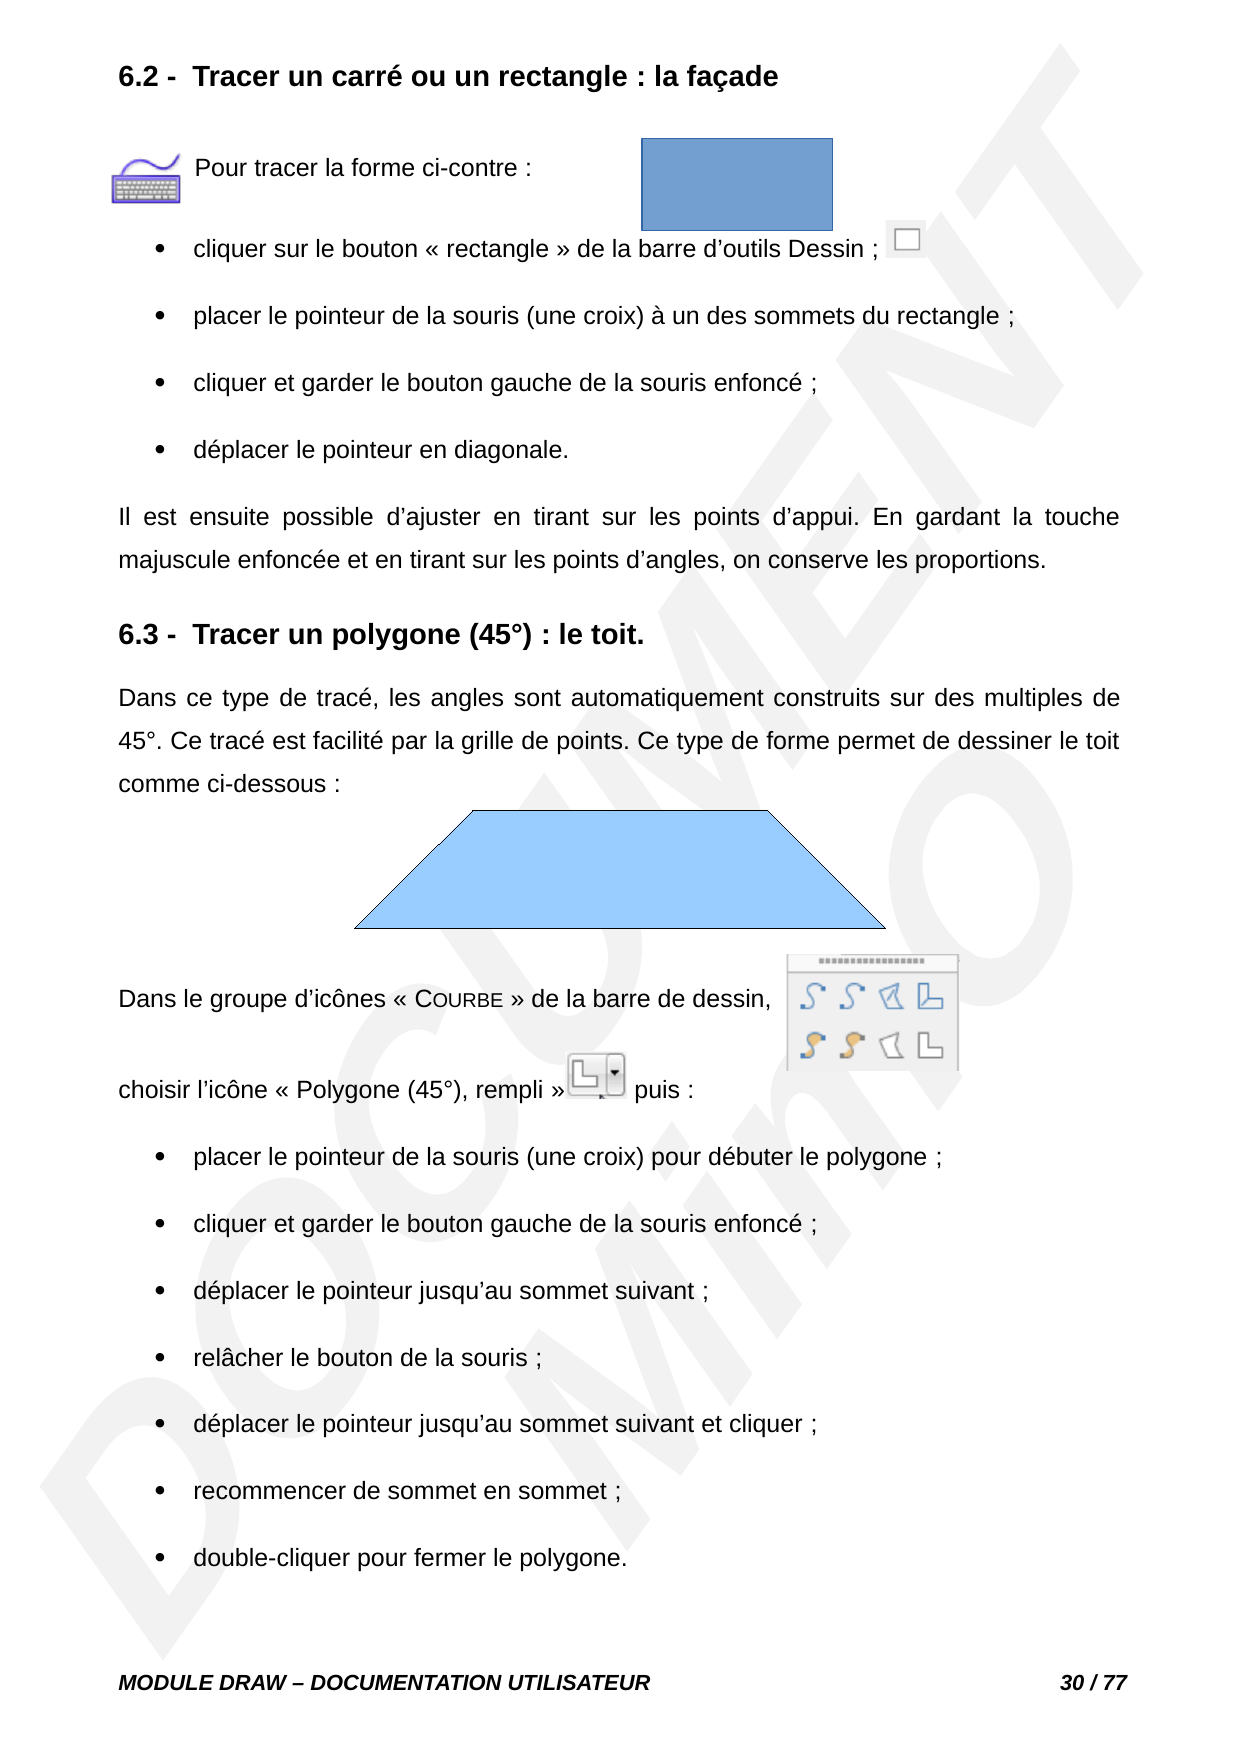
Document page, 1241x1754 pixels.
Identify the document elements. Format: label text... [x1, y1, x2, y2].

list cliquer et garder le bouton gauche de la souris enfoncé ; [156, 368, 1122, 397]
text [833, 153, 1122, 182]
list cliquer et garder le bouton gauche de la souris enfoncé ; [156, 1209, 1122, 1238]
text Dans ce type de tracé, les angles sont automatiquement construits sur des multiples de 45°. Ce tracé est facilité par la grille de points. Ce type de forme permet de dessiner le toit comme ci-dessous : [118, 683, 1122, 798]
list déplacer le pointeur jusqu’au sommet suivant ; [156, 1276, 1122, 1304]
text Dans le groupe d’icônes « Courbe » de la barre de dessin, [118, 984, 786, 1013]
text Il est ensuite possible d’ajuster en tirant sur les points d’appui. En gardant la touche majuscule enfoncée et en tirant sur les points d’angles, on conserve les proportions. [118, 502, 1122, 573]
text choisir l’icône « Polygone (45°), rempli » puis : [118, 1051, 1122, 1104]
subtitle Tracer un polygone (45°) : le toit. [118, 617, 1122, 651]
picture [564, 1051, 628, 1099]
picture [885, 220, 926, 258]
list double-cliquer pour fermer le polygone. [156, 1543, 1122, 1572]
list placer le pointeur de la souris (une croix) à un des sommets du rectangle ; [156, 301, 1122, 330]
list déplacer le pointeur jusqu’au sommet suivant et cliquer ; [156, 1409, 1122, 1438]
text Pour tracer la forme ci-contre : [183, 153, 641, 182]
picture [107, 142, 183, 217]
list placer le pointeur de la souris (une croix) pour débuter le polygone ; [156, 1142, 1122, 1171]
picture [786, 954, 960, 1071]
list relâcher le bouton de la souris ; [156, 1343, 1122, 1371]
list déplacer le pointeur en diagonale. [156, 435, 1122, 463]
text [960, 984, 1122, 1013]
list cliquer sur le bouton « rectangle » de la barre d’outils Dessin ; [156, 220, 1122, 263]
subtitle Tracer un carré ou un rectangle : la façade [118, 59, 1122, 93]
list recommencer de sommet en sommet ; [156, 1476, 1122, 1505]
